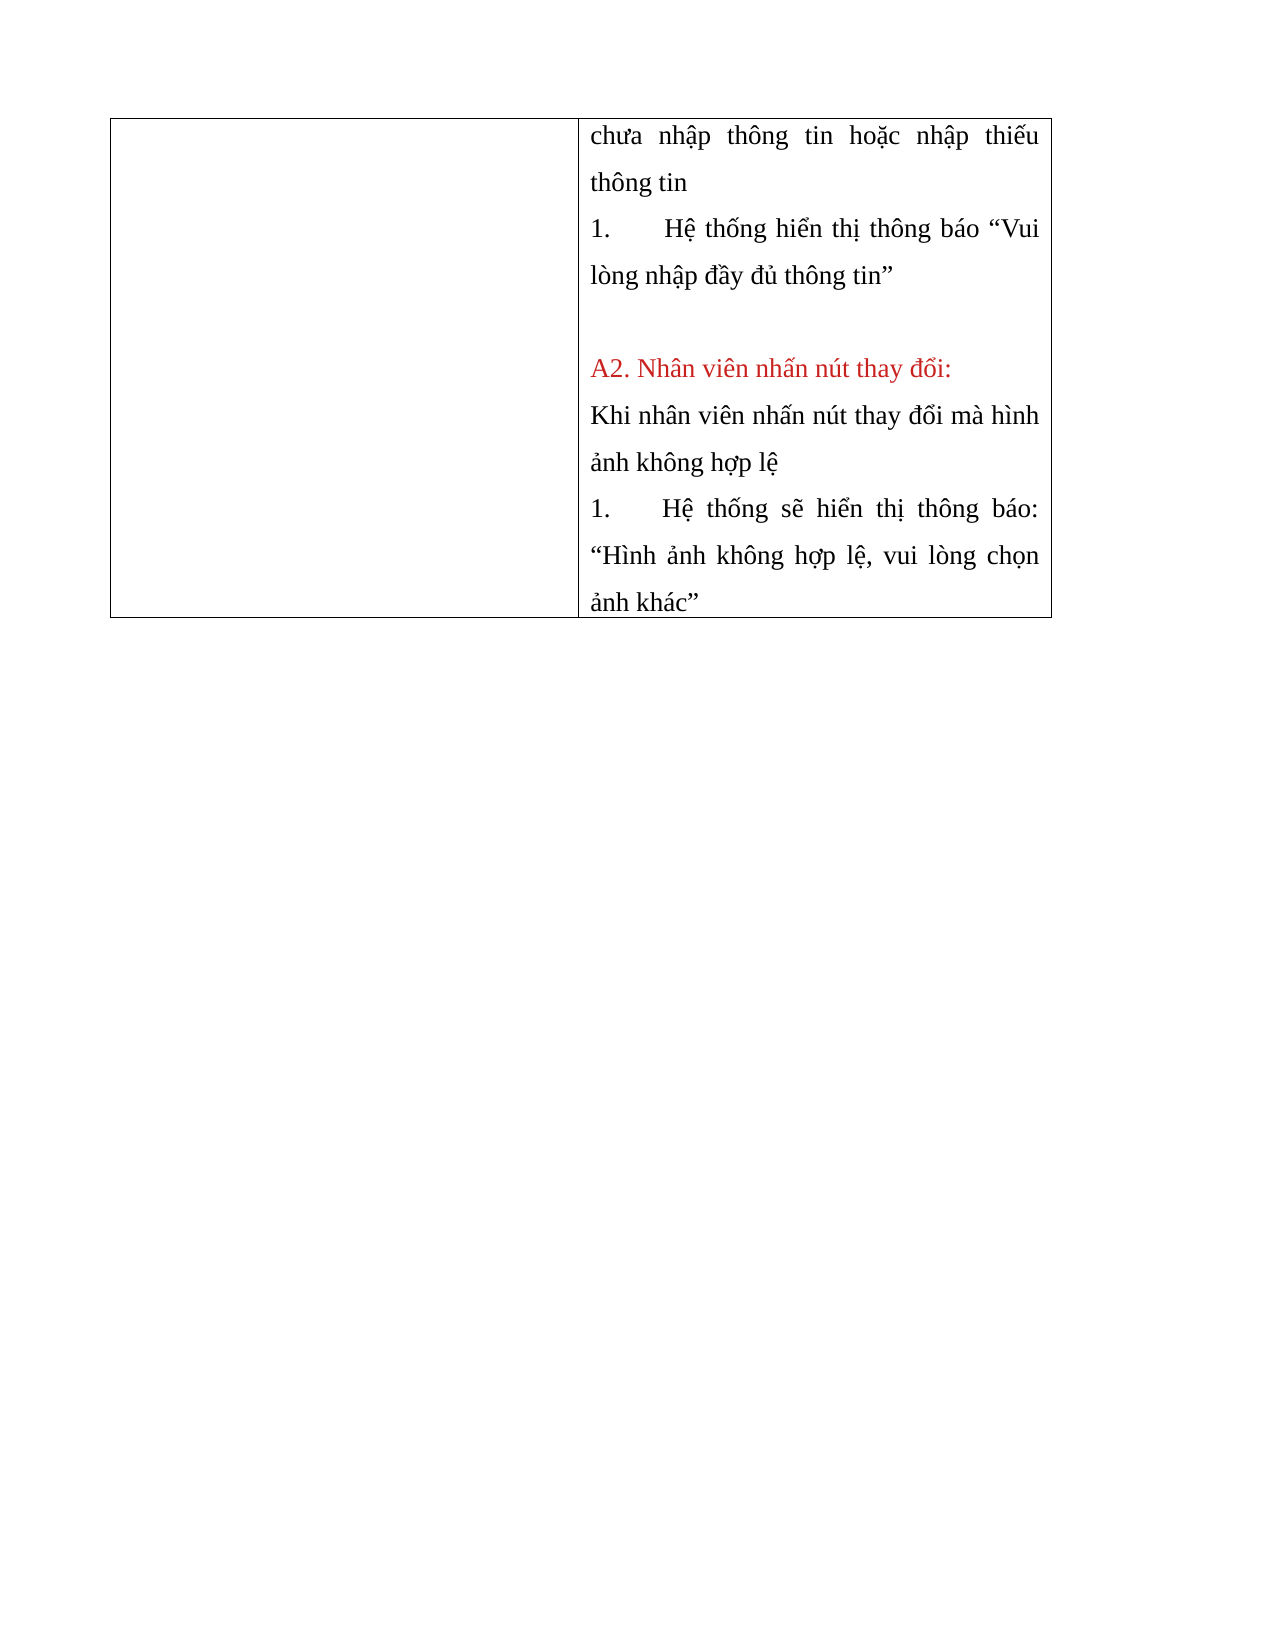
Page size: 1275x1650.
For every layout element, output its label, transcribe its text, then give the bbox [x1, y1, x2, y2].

table_cell [111, 119, 578, 617]
table_cell chưa nhập thông tin hoặc nhập thiếu thông tin Hệ thống hiển thị thông báo “Vui lòng nhập đầy đủ thông tin” A2. Nhân viên nhấn nút thay đổi: Khi nhân viên nhấn nút thay đổi mà hình ảnh không hợp lệ 1. Hệ thống sẽ hiển thị thông báo: “Hình ảnh không hợp lệ, vui lòng chọn ảnh khác” [579, 119, 1051, 617]
